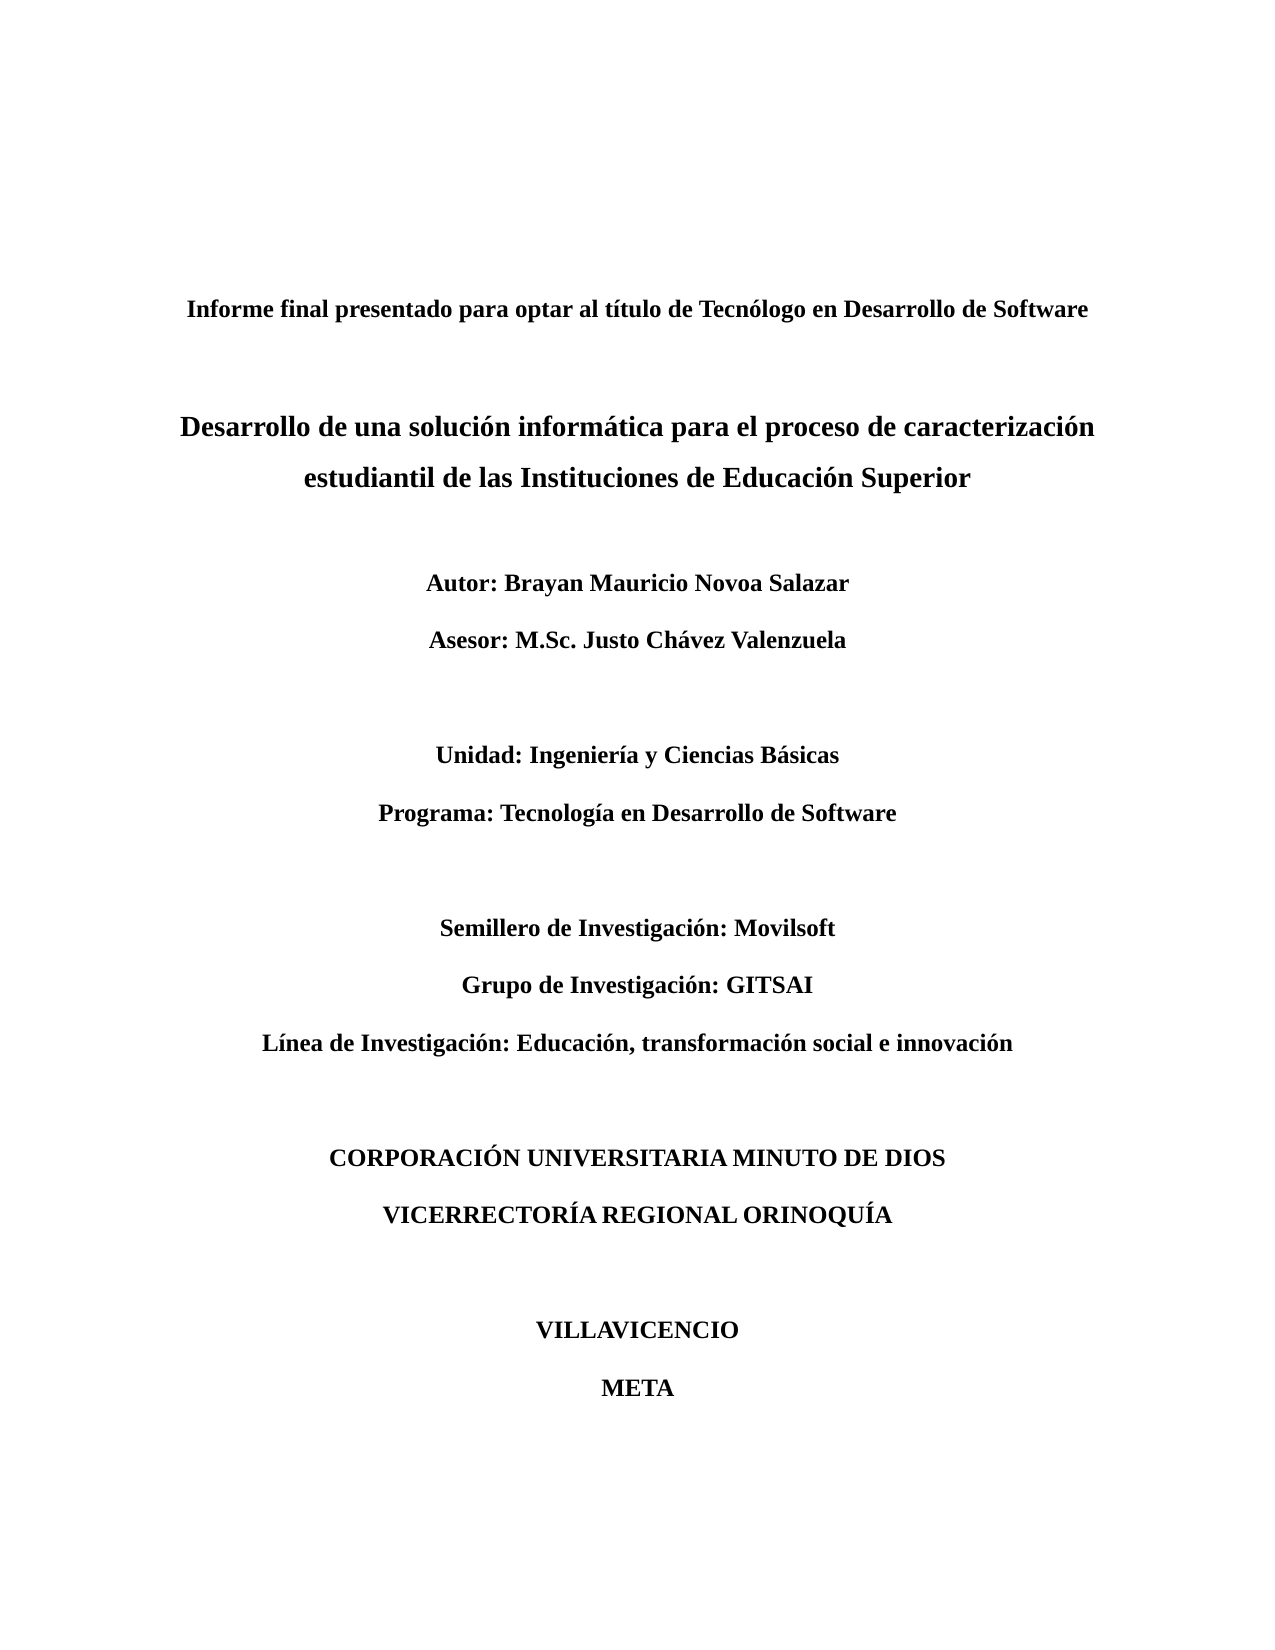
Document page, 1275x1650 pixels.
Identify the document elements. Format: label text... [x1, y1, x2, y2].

text CORPORACIÓN UNIVERSITARIA MINUTO DE DIOS [150, 1143, 1125, 1171]
text Semillero de Investigación: Movilsoft [150, 913, 1125, 941]
text Unidad: Ingeniería y Ciencias Básicas [150, 740, 1125, 769]
text Autor: Brayan Mauricio Novoa Salazar [150, 568, 1125, 596]
text Asesor: M.Sc. Justo Chávez Valenzuela [150, 625, 1125, 654]
text Informe final presentado para optar al título de Tecnólogo en Desarrollo de Software [150, 294, 1125, 323]
text VILLAVICENCIO [150, 1315, 1125, 1344]
text Desarrollo de una solución informática para el proceso de caracterización estudiantil de las Instituciones de Educación Superior [150, 409, 1125, 493]
text Línea de Investigación: Educación, transformación social e innovación [150, 1028, 1125, 1056]
text VICERRECTORÍA REGIONAL ORINOQUÍA [150, 1200, 1125, 1229]
text Grupo de Investigación: GITSAI [150, 970, 1125, 999]
text META [150, 1373, 1125, 1401]
text Programa: Tecnología en Desarrollo de Software [150, 798, 1125, 826]
